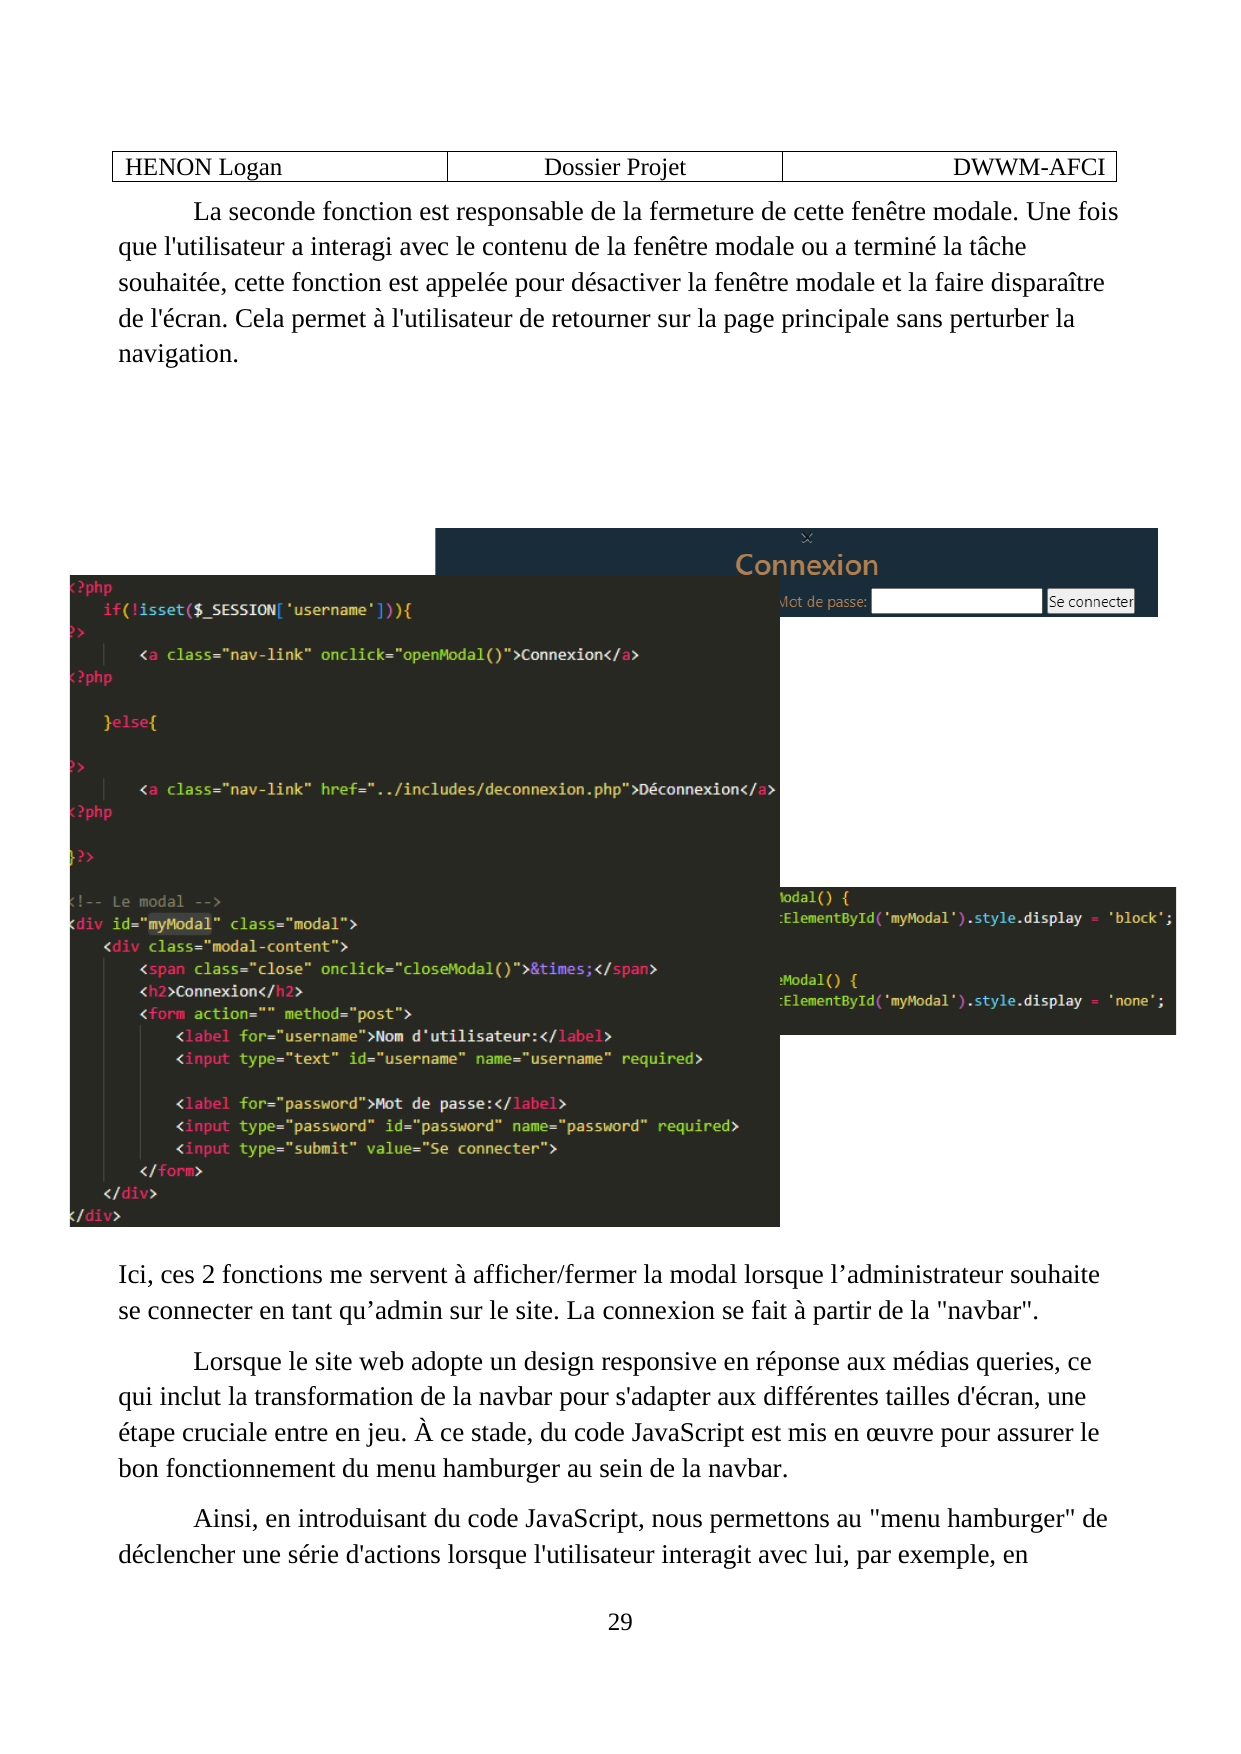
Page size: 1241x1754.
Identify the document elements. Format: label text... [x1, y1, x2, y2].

text La seconde fonction est responsable de la fermeture de cette fenêtre modale. Une fois que l'utilisateur a interagi avec le contenu de la fenêtre modale ou a terminé la tâche souhaitée, cette fonction est appelée pour désactiver la fenêtre modale et la faire disparaître de l'écran. Cela permet à l'utilisateur de retourner sur la page principale sans perturber la navigation. [118, 195, 1122, 369]
text Ainsi, en introduisant du code JavaScript, nous permettons au "menu hamburger" de déclencher une série d'actions lorsque l'utilisateur interagit avec lui, par exemple, en [118, 1502, 1122, 1569]
picture [69, 528, 1177, 1227]
text Lorsque le site web adopte un design responsive en réponse aux médias queries, ce qui inclut la transformation de la navbar pour s'adapter aux différentes tailles d'écran, une étape cruciale entre en jeu. À ce stade, du code JavaScript est mis en œuvre pour assurer le bon fonctionnement du menu hamburger au sein de la navbar. [118, 1345, 1122, 1483]
text Ici, ces 2 fonctions me servent à afficher/fermer la modal lorsque l’administrateur souhaite se connecter en tant qu’admin sur le site. La connexion se fait à partir de la "navbar". [118, 1259, 1122, 1326]
